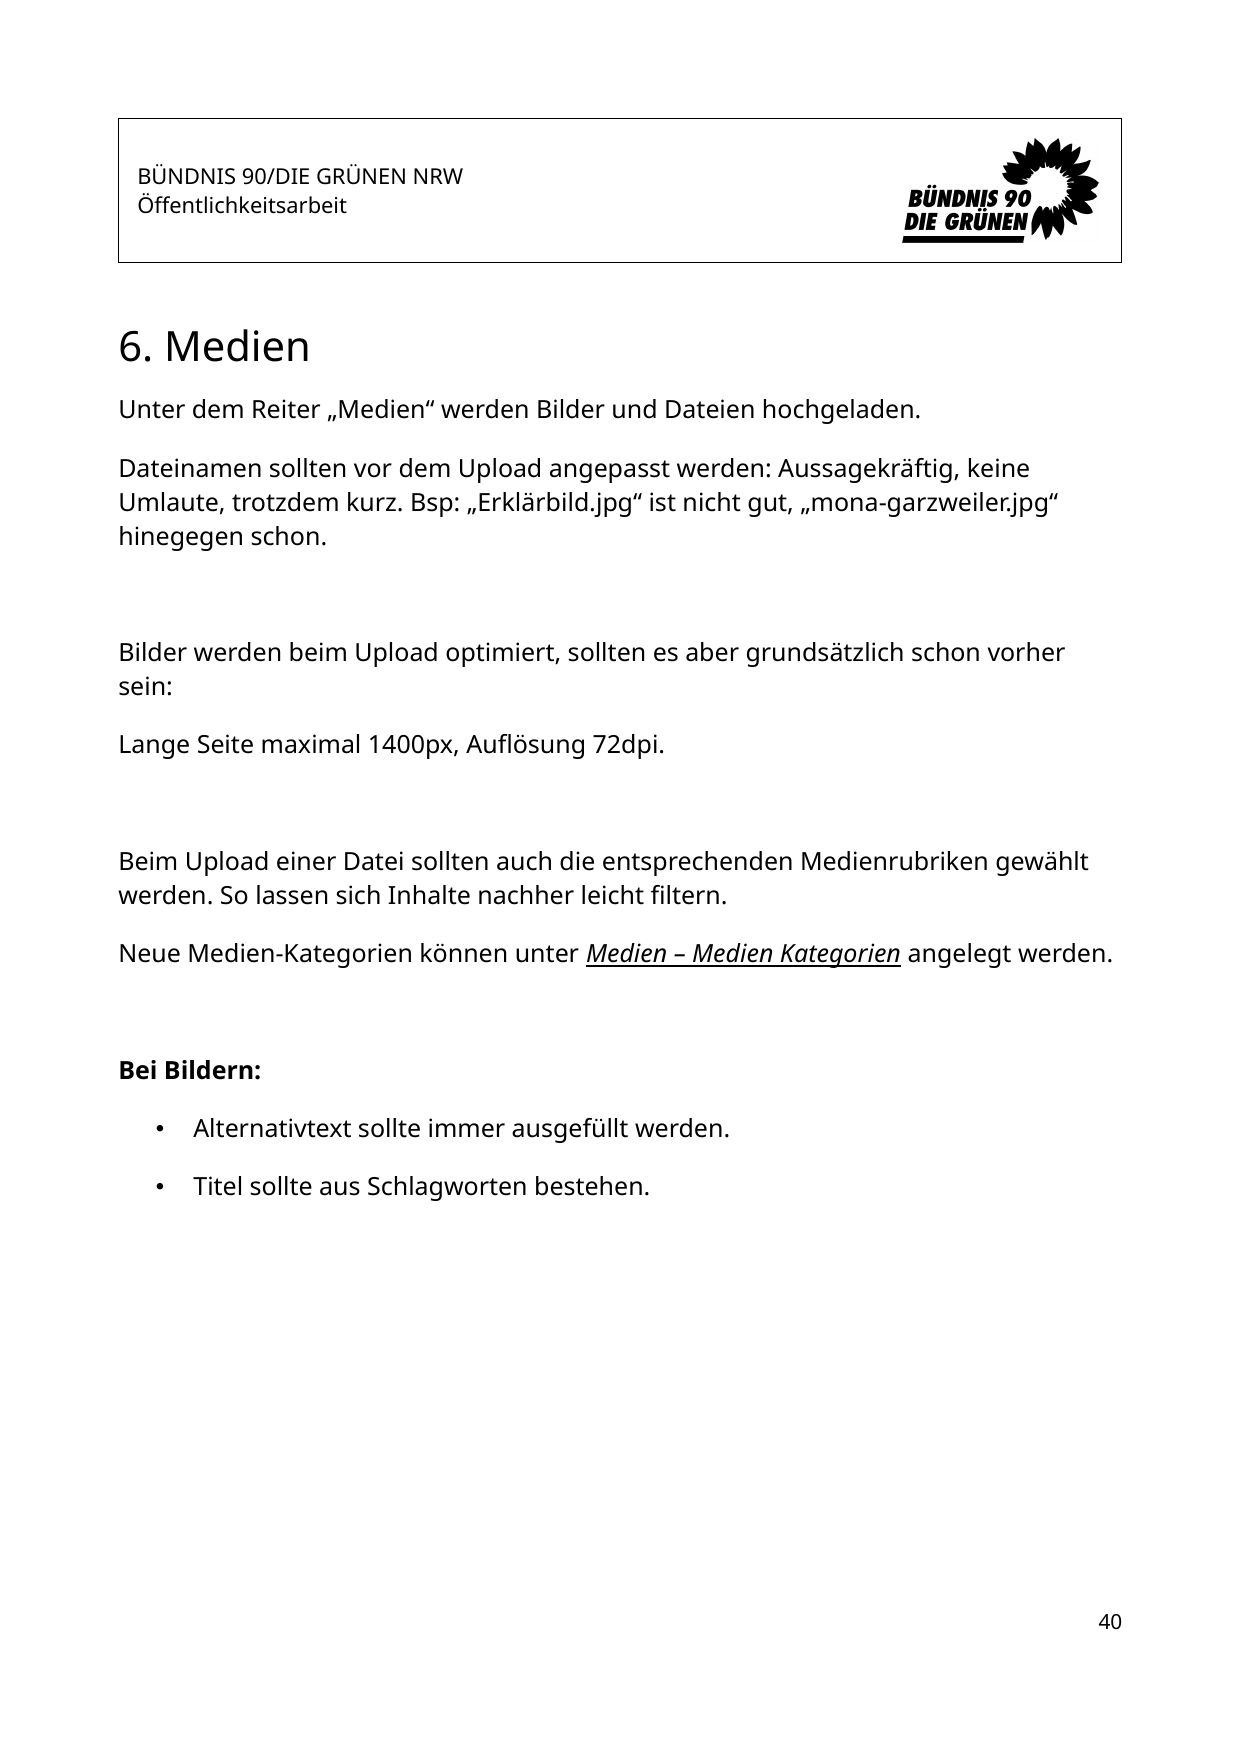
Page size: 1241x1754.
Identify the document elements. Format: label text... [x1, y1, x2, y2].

text Bilder werden beim Upload optimiert, sollten es aber grundsätzlich schon vorher sein: [118, 635, 1122, 703]
list Alternativtext sollte immer ausgefüllt werden. [156, 1111, 1122, 1145]
picture [902, 138, 1099, 243]
list Titel sollte aus Schlagworten bestehen. [156, 1169, 1122, 1203]
text Beim Upload einer Datei sollten auch die entsprechenden Medienrubriken gewählt werden. So lassen sich Inhalte nachher leicht filtern. [118, 844, 1122, 912]
text Dateinamen sollten vor dem Upload angepasst werden: Aussagekräftig, keine Umlaute, trotzdem kurz. Bsp: „Erklärbild.jpg“ ist nicht gut, „mona-garzweiler.jpg“ hinegegen schon. [118, 450, 1122, 552]
text Bei Bildern: [118, 1052, 1122, 1086]
subtitle 6. Medien [118, 317, 1122, 374]
text Unter dem Reiter „Medien“ werden Bilder und Dateien hochgeladen. [118, 392, 1122, 426]
text Lange Seite maximal 1400px, Auflösung 72dpi. [118, 727, 1122, 761]
text Neue Medien-Kategorien können unter Medien – Medien Kategorien angelegt werden. [118, 936, 1122, 970]
